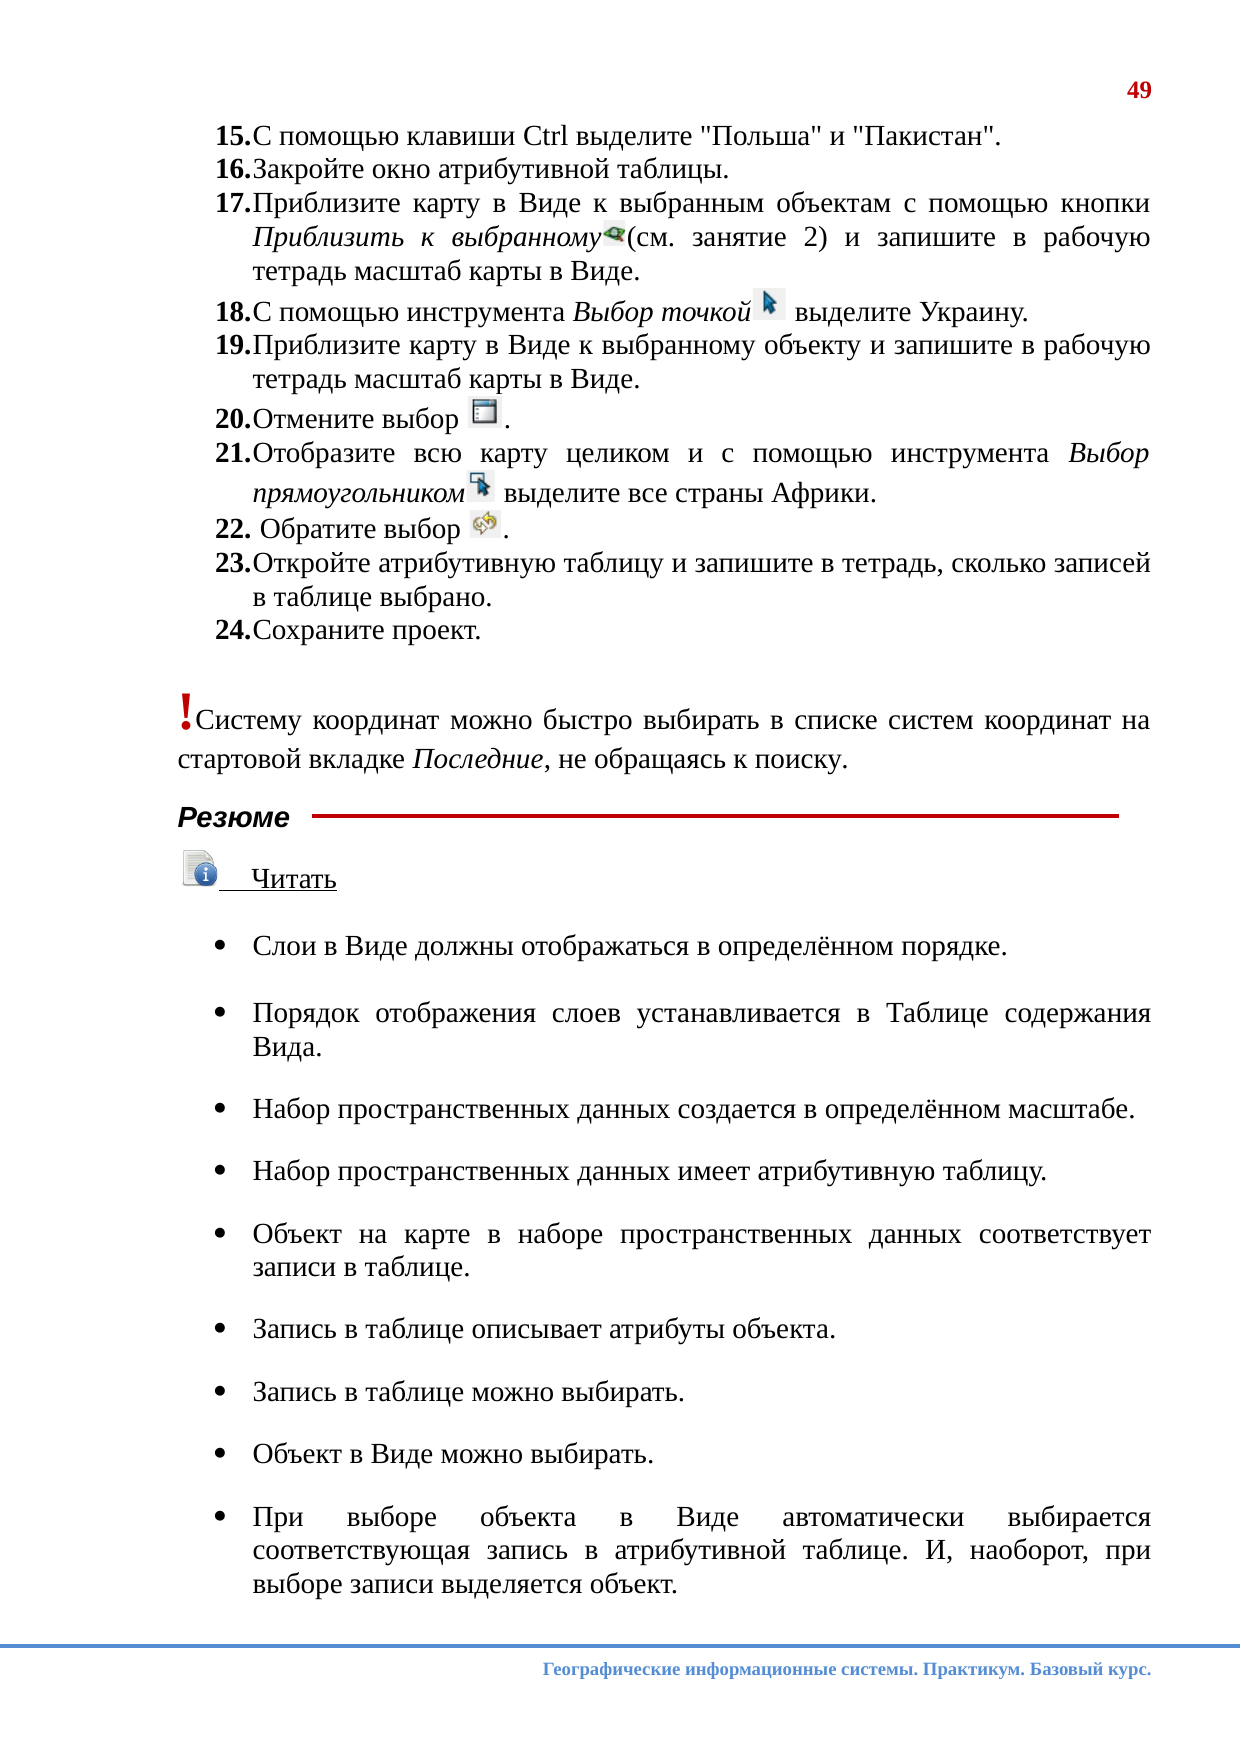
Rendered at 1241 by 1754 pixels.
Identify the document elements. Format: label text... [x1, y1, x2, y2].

picture [752, 288, 786, 320]
list Приблизите карту в Виде к выбранному объекту и запишите в рабочую тетрадь масштаб карты в Виде. [215, 327, 1152, 394]
list Отмените выбор . [215, 394, 1152, 435]
list Запись в таблице описывает атрибуты объекта. [215, 1312, 1152, 1345]
picture [467, 396, 503, 428]
picture [603, 220, 625, 246]
list С помощью инструмента Выбор точкой выделите Украину. [215, 287, 1152, 327]
text Читать [177, 846, 1152, 894]
list Приблизите карту в Виде к выбранным объектам с помощью кнопки Приблизить к выбранному(см. занятие 2) и запишите в рабочую тетрадь масштаб карты в Виде. [215, 185, 1152, 287]
text !Систему координат можно быстро выбирать в списке систем координат на стартовой вкладке Последние, не обращаясь к поиску. [177, 679, 1152, 775]
list Порядок отображения слоев устанавливается в Таблице содержания Вида. [215, 995, 1152, 1062]
list Обратите выбор . [215, 509, 1152, 545]
list Объект в Виде можно выбирать. [215, 1436, 1152, 1470]
list Закройте окно атрибутивной таблицы. [215, 152, 1152, 185]
subtitle Резюме [177, 800, 1152, 834]
list С помощью клавиши Ctrl выделите "Польша" и "Пакистан". [215, 118, 1152, 152]
list Набор пространственных данных имеет атрибутивную таблицу. [215, 1153, 1152, 1187]
list Слои в Виде должны отображаться в определённом порядке. [215, 928, 1152, 961]
picture [178, 847, 218, 887]
list Откройте атрибутивную таблицу и запишите в тетрадь, сколько записей в таблице выбрано. [215, 545, 1152, 612]
picture [466, 470, 495, 502]
list Запись в таблице можно выбирать. [215, 1374, 1152, 1408]
list Набор пространственных данных создается в определённом масштабе. [215, 1091, 1152, 1124]
list При выборе объекта в Виде автоматически выбирается соответствующая запись в атрибутивной таблице. И, наоборот, при выборе записи выделяется объект. [215, 1499, 1152, 1599]
list Сохраните проект. [215, 612, 1152, 646]
list Отобразите всю карту целиком и с помощью инструмента Выбор прямоугольником выделите все страны Африки. [215, 435, 1152, 509]
picture [469, 510, 501, 538]
list Объект на карте в наборе пространственных данных соответствует записи в таблице. [215, 1216, 1152, 1283]
